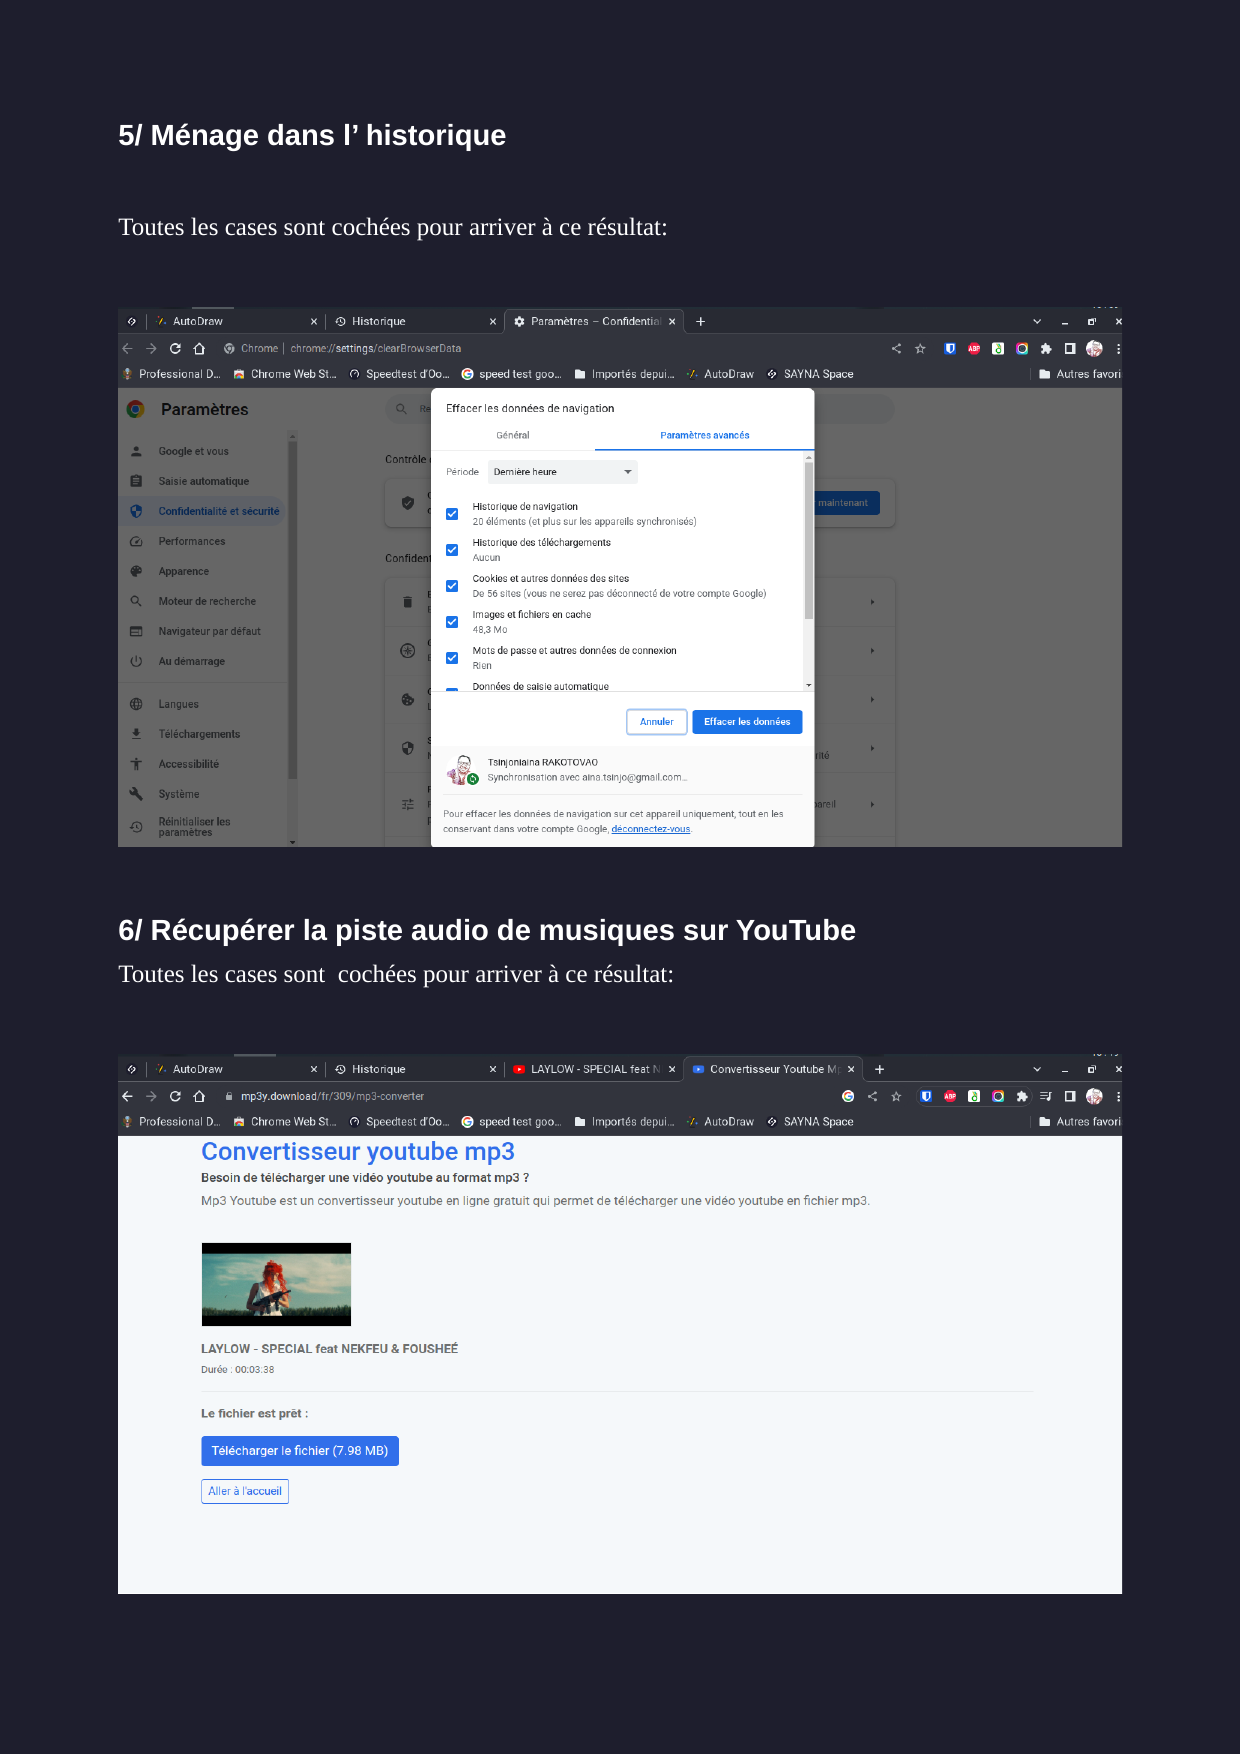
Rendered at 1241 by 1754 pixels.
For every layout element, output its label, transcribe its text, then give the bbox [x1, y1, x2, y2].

text Toutes les cases sont cochées pour arriver à ce résultat: [118, 959, 1122, 988]
subtitle 5/ Ménage dans l’ historique [118, 118, 1122, 152]
text Toutes les cases sont cochées pour arriver à ce résultat: [118, 212, 1122, 241]
picture [118, 1054, 1123, 1594]
subtitle 6/ Récupérer la piste audio de musiques sur YouTube [118, 913, 1122, 947]
picture [118, 307, 1123, 847]
